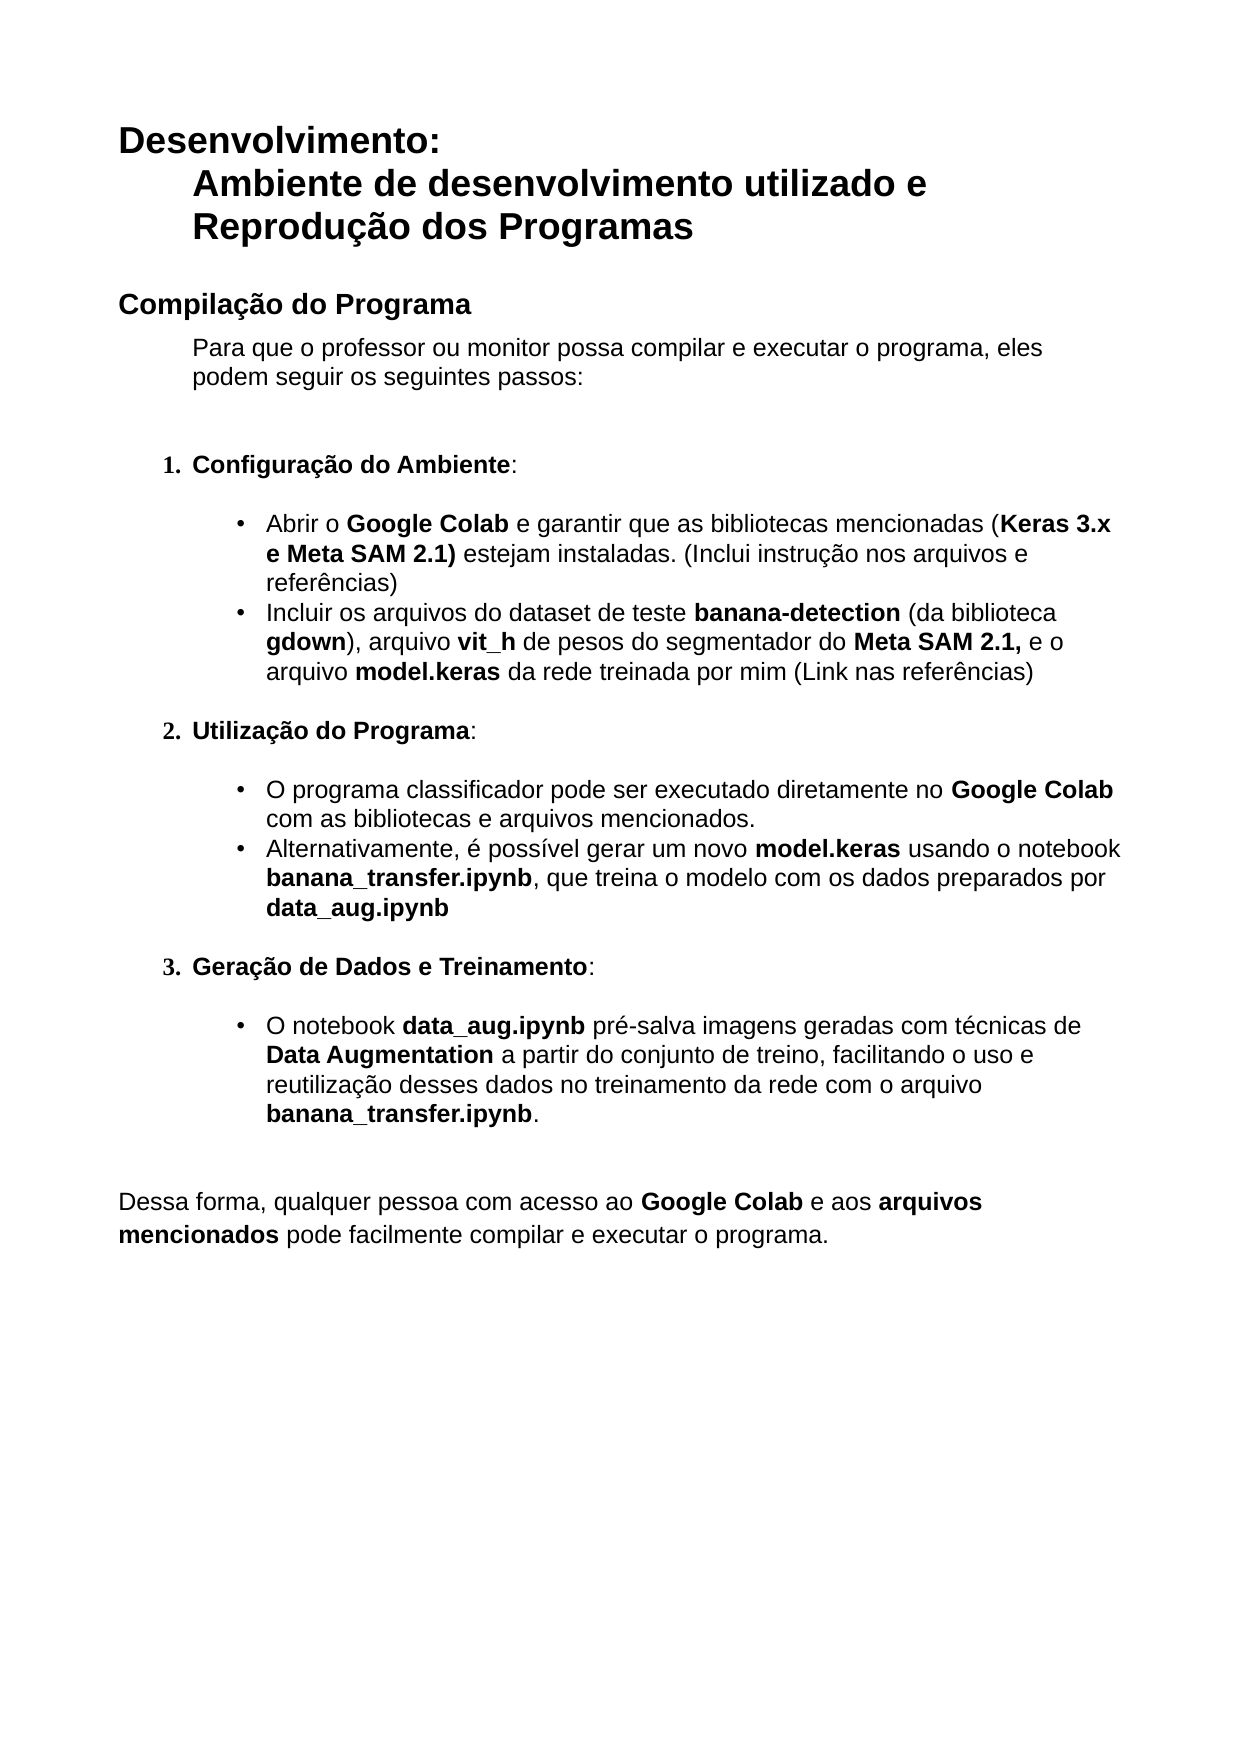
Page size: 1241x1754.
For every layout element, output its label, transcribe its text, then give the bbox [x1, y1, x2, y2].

list Abrir o Google Colab e garantir que as bibliotecas mencionadas (Keras 3.x e Meta SAM 2.1) estejam instaladas. (Inclui instrução nos arquivos e referências) [236, 509, 1122, 598]
list Configuração do Ambiente: [162, 450, 1122, 480]
text Desenvolvimento: [118, 118, 1122, 161]
list Geração de Dados e Treinamento: [162, 952, 1122, 981]
text Dessa forma, qualquer pessoa com acesso ao Google Colab e aos arquivos mencionados pode facilmente compilar e executar o programa. [118, 1187, 1122, 1249]
list Alternativamente, é possível gerar um novo model.keras usando o notebook banana_transfer.ipynb, que treina o modelo com os dados preparados por data_aug.ipynb [236, 834, 1122, 922]
text Para que o professor ou monitor possa compilar e executar o programa, eles podem seguir os seguintes passos: [118, 333, 1122, 392]
text Ambiente de desenvolvimento utilizado e Reprodução dos Programas [118, 161, 1122, 247]
list Utilização do Programa: [162, 716, 1122, 745]
list O notebook data_aug.ipynb pré-salva imagens geradas com técnicas de Data Augmentation a partir do conjunto de treino, facilitando o uso e reutilização desses dados no treinamento da rede com o arquivo banana_transfer.ipynb. [236, 1011, 1122, 1128]
subtitle Compilação do Programa [118, 291, 1122, 320]
list O programa classificador pode ser executado diretamente no Google Colab com as bibliotecas e arquivos mencionados. [236, 775, 1122, 834]
list Incluir os arquivos do dataset de teste banana-detection (da biblioteca gdown), arquivo vit_h de pesos do segmentador do Meta SAM 2.1, e o arquivo model.keras da rede treinada por mim (Link nas referências) [236, 598, 1122, 686]
